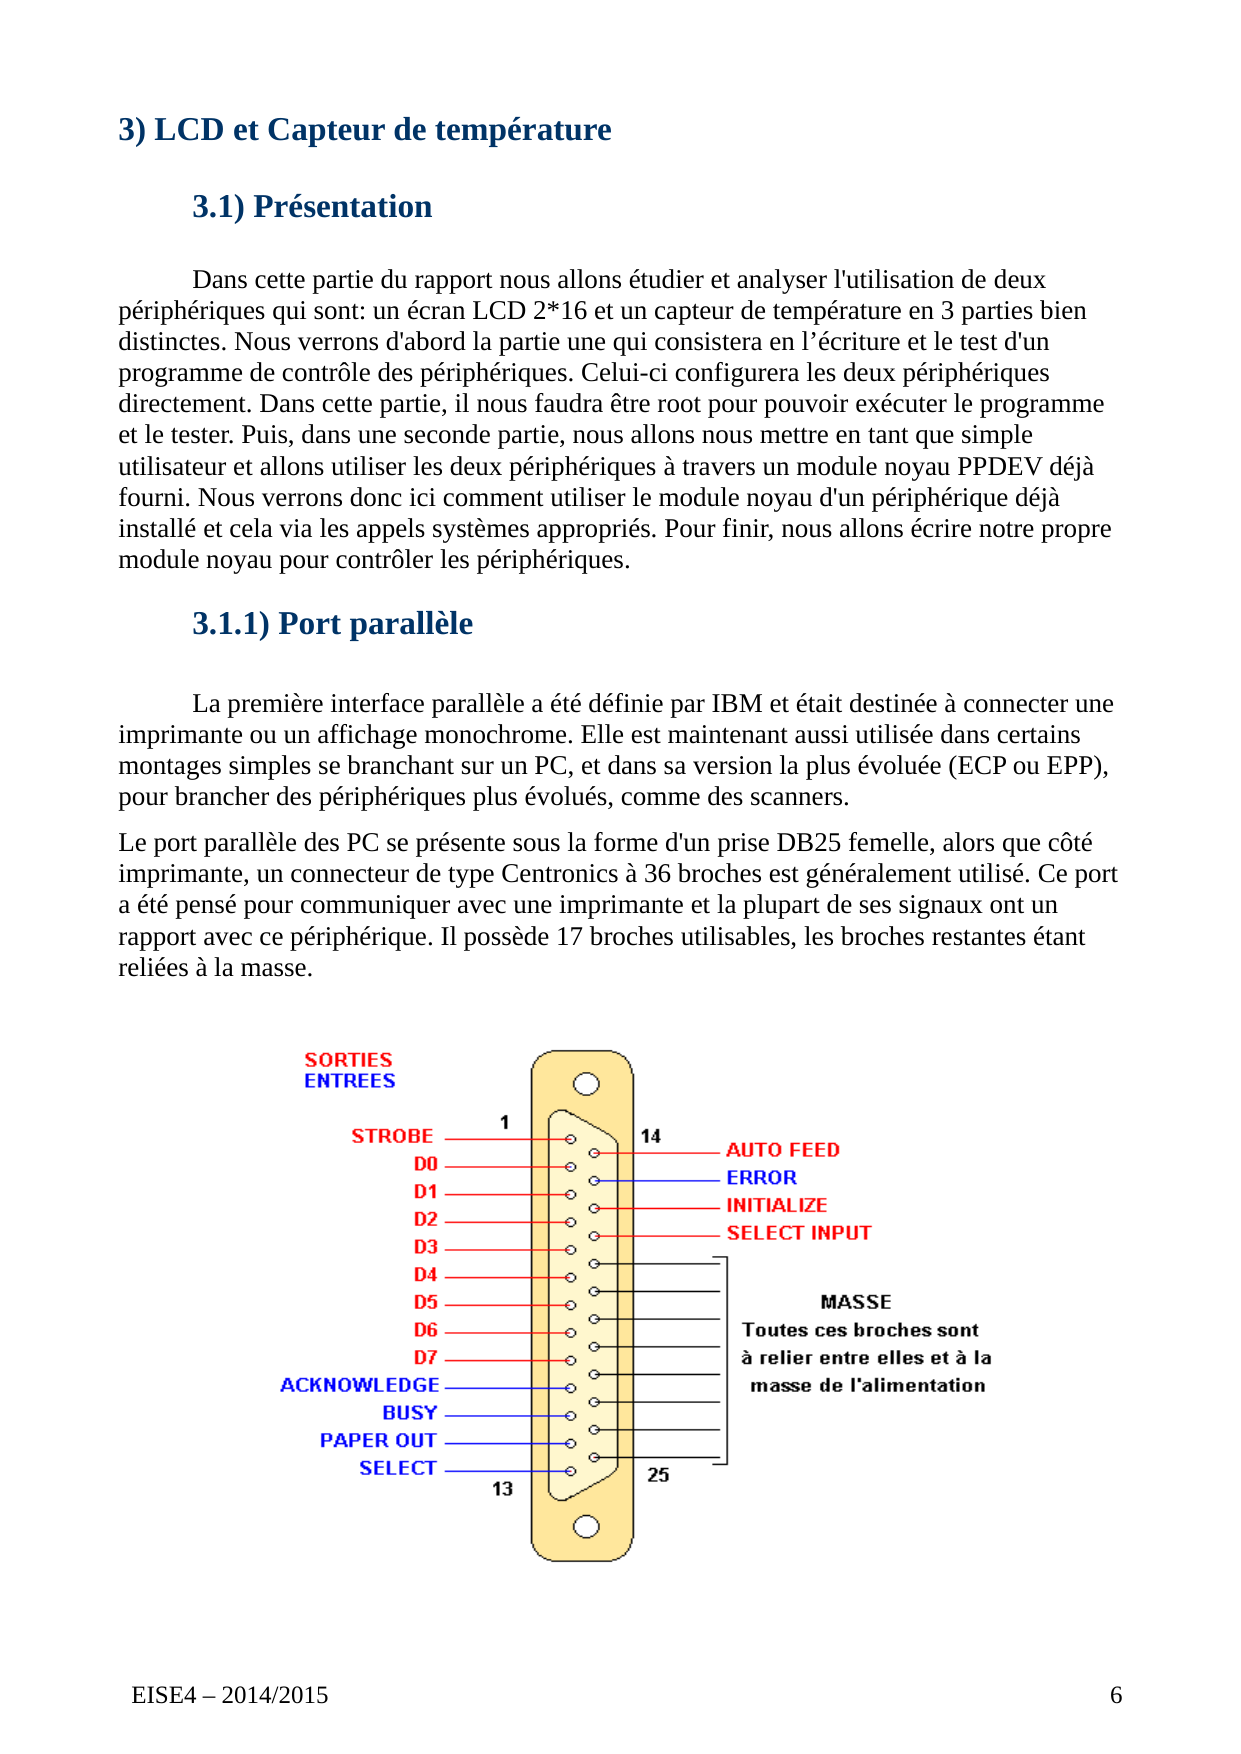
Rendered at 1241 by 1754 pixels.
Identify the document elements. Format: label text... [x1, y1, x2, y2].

text 3.1) Présentation [118, 186, 1122, 224]
text Dans cette partie du rapport nous allons étudier et analyser l'utilisation de deux périphériques qui sont: un écran LCD 2*16 et un capteur de température en 3 parties bien distinctes. Nous verrons d'abord la partie une qui consistera en l’écriture et le test d'un programme de contrôle des périphériques. Celui-ci configurera les deux périphériques directement. Dans cette partie, il nous faudra être root pour pouvoir exécuter le programme et le tester. Puis, dans une seconde partie, nous allons nous mettre en tant que simple utilisateur et allons utiliser les deux périphériques à travers un module noyau PPDEV déjà fourni. Nous verrons donc ici comment utiliser le module noyau d'un périphérique déjà installé et cela via les appels systèmes appropriés. Pour finir, nous allons écrire notre propre module noyau pour contrôler les périphériques. [118, 263, 1122, 574]
text 3) LCD et Capteur de température [118, 109, 1122, 148]
text La première interface parallèle a été définie par IBM et était destinée à connecter une imprimante ou un affichage monochrome. Elle est maintenant aussi utilisée dans certains montages simples se branchant sur un PC, et dans sa version la plus évoluée (ECP ou EPP), pour brancher des périphériques plus évolués, comme des scanners. [118, 687, 1122, 812]
text Le port parallèle des PC se présente sous la forme d'un prise DB25 femelle, alors que côté imprimante, un connecteur de type Centronics à 36 broches est généralement utilisé. Ce port a été pensé pour communiquer avec une imprimante et la plupart de ses signaux ont un rapport avec ce périphérique. Il possède 17 broches utilisables, les broches restantes étant reliées à la masse. [118, 826, 1122, 982]
text 3.1.1) Port parallèle [118, 603, 1122, 641]
picture [273, 1042, 1002, 1569]
